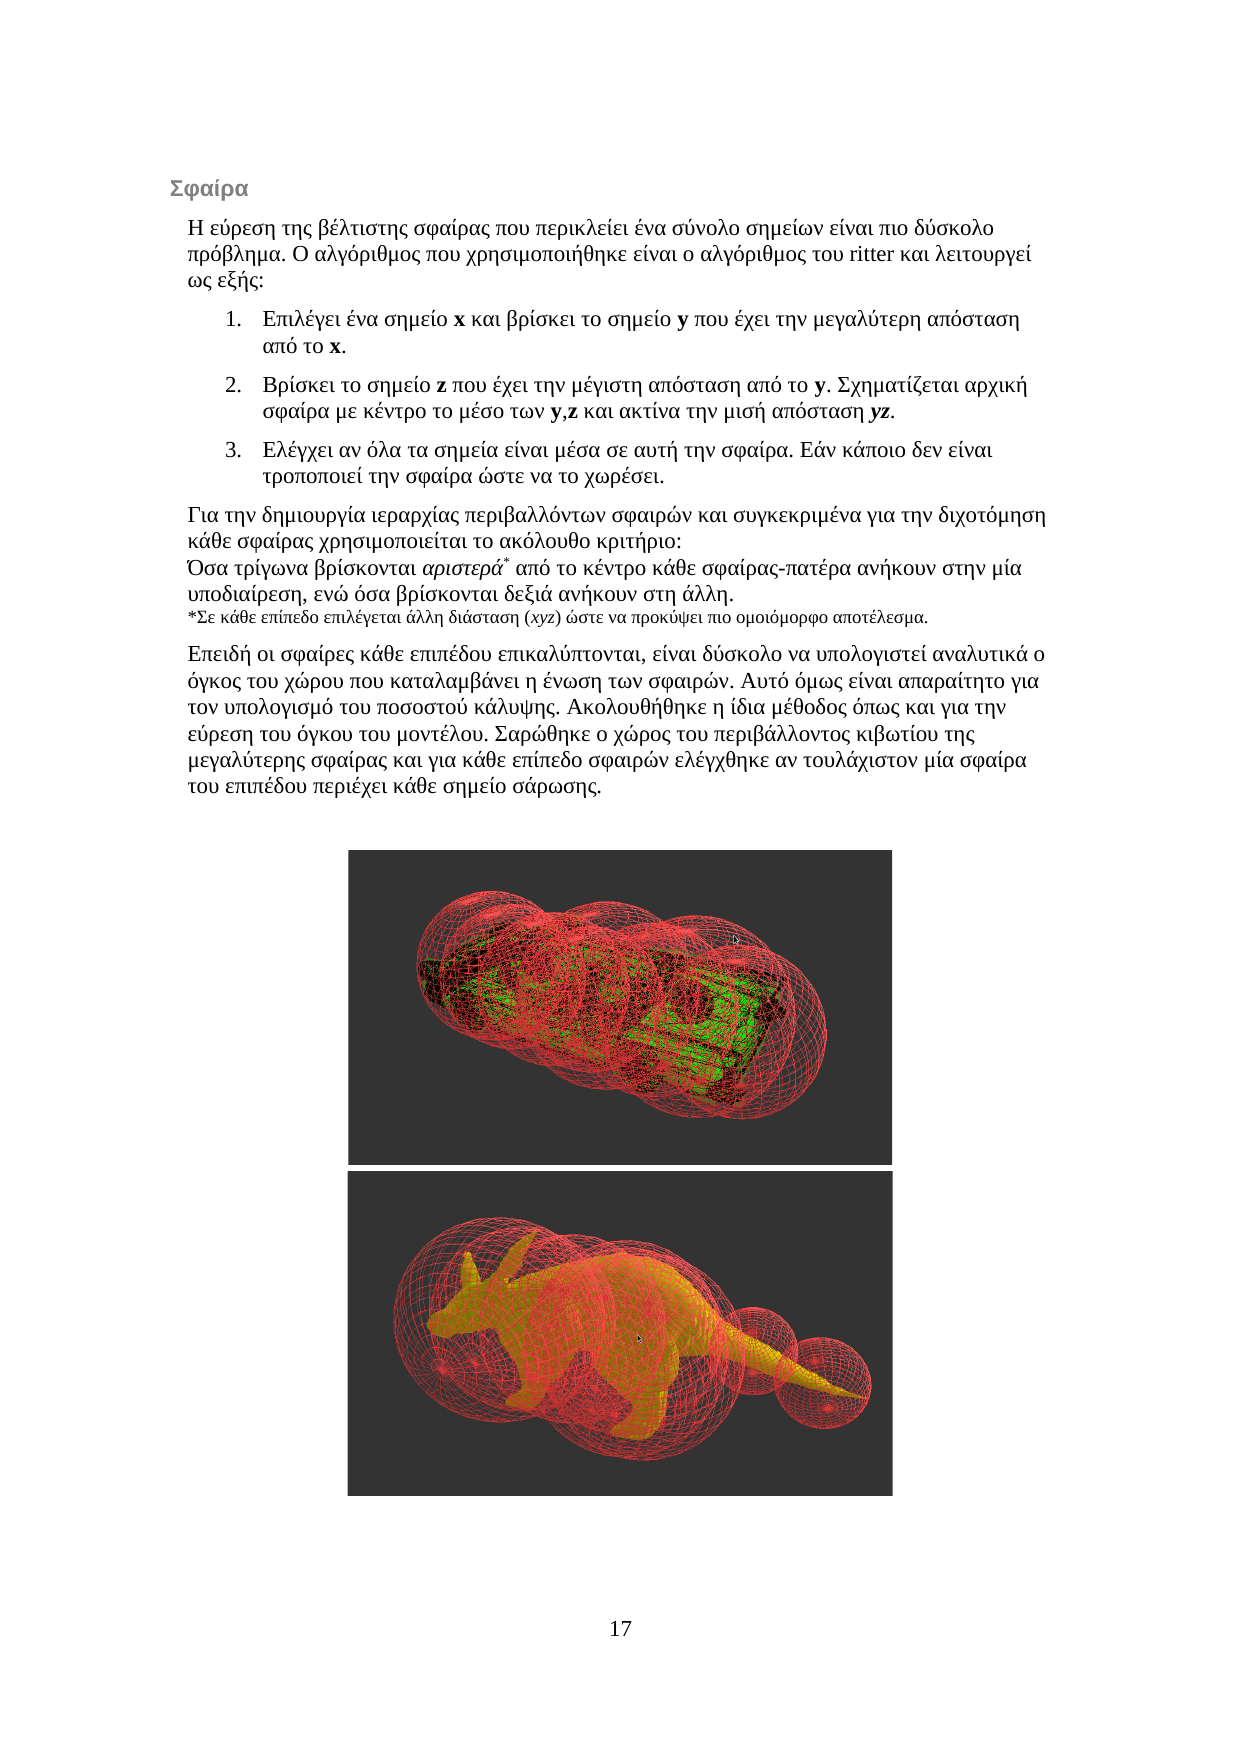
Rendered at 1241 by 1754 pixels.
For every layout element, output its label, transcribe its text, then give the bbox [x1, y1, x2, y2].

list Ελέγχει αν όλα τα σημεία είναι μέσα σε αυτή την σφαίρα. Εάν κάποιο δεν είναι τροποποιεί την σφαίρα ώστε να το χωρέσει. [225, 436, 1053, 488]
text Επειδή οι σφαίρες κάθε επιπέδου επικαλύπτονται, είναι δύσκολο να υπολογιστεί αναλυτικά ο όγκος του χώρου που καταλαμβάνει η ένωση των σφαιρών. Αυτό όμως είναι απαραίτητο για τον υπολογισμό του ποσοστού κάλυψης. Ακολουθήθηκε η ίδια μέθοδος όπως και για την εύρεση του όγκου του μοντέλου. Σαρώθηκε ο χώρος του περιβάλλοντος κιβωτίου της μεγαλύτερης σφαίρας και για κάθε επίπεδο σφαιρών ελέγχθηκε αν τουλάχιστον μία σφαίρα του επιπέδου περιέχει κάθε σημείο σάρωσης. [187, 641, 1053, 799]
text Για την δημιουργία ιεραρχίας περιβαλλόντων σφαιρών και συγκεκριμένα για την διχοτόμηση κάθε σφαίρας χρησιμοποιείται το ακόλουθο κριτήριο: Όσα τρίγωνα βρίσκονται αριστερά* από το κέντρο κάθε σφαίρας-πατέρα ανήκουν στην μία υποδιαίρεση, ενώ όσα βρίσκονται δεξιά ανήκουν στη άλλη. *Σε κάθε επίπεδο επιλέγεται άλλη διάσταση (xyz) ώστε να προκύψει πιο ομοιόμορφο αποτέλεσμα. [187, 501, 1053, 628]
picture [347, 1171, 893, 1496]
picture [348, 850, 893, 1165]
list Βρίσκει το σημείο z που έχει την μέγιστη απόσταση από το y. Σχηματίζεται αρχική σφαίρα με κέντρο το μέσο των y,z και ακτίνα την μισή απόσταση yz. [225, 371, 1053, 423]
list Επιλέγει ένα σημείο x και βρίσκει το σημείο y που έχει την μεγαλύτερη απόσταση από το x. [225, 305, 1053, 358]
subtitle Σφαίρα [169, 175, 1053, 201]
text Η εύρεση της βέλτιστης σφαίρας που περικλείει ένα σύνολο σημείων είναι πιο δύσκολο πρόβλημα. Ο αλγόριθμος που χρησιμοποιήθηκε είναι ο αλγόριθμος του ritter και λειτουργεί ως εξής: [187, 214, 1053, 293]
